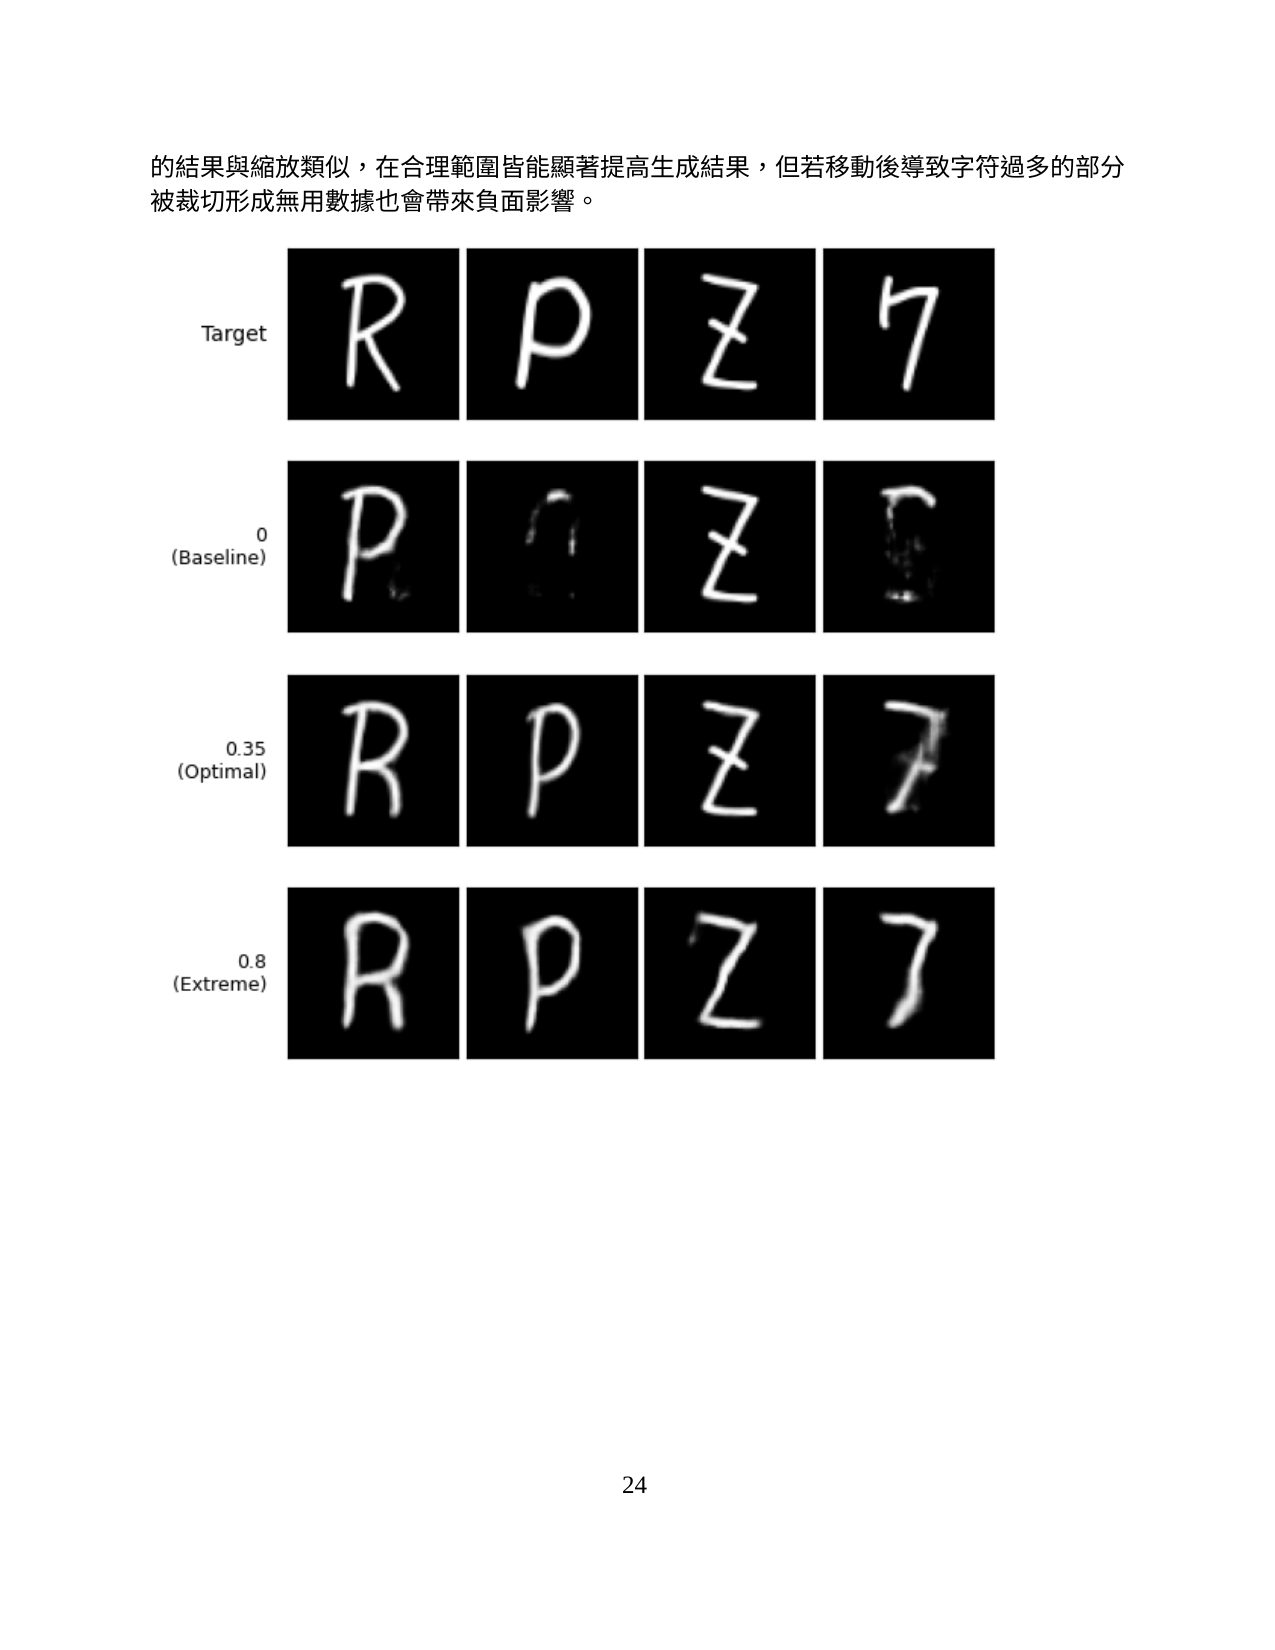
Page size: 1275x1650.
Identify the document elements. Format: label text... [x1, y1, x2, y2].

text [150, 236, 1125, 1078]
text 的結果與縮放類似，在合理範圍皆能顯著提高生成結果，但若移動後導致字符過多的部分被裁切形成無用數據也會帶來負面影響。 [150, 150, 1125, 218]
picture [150, 236, 1007, 1073]
